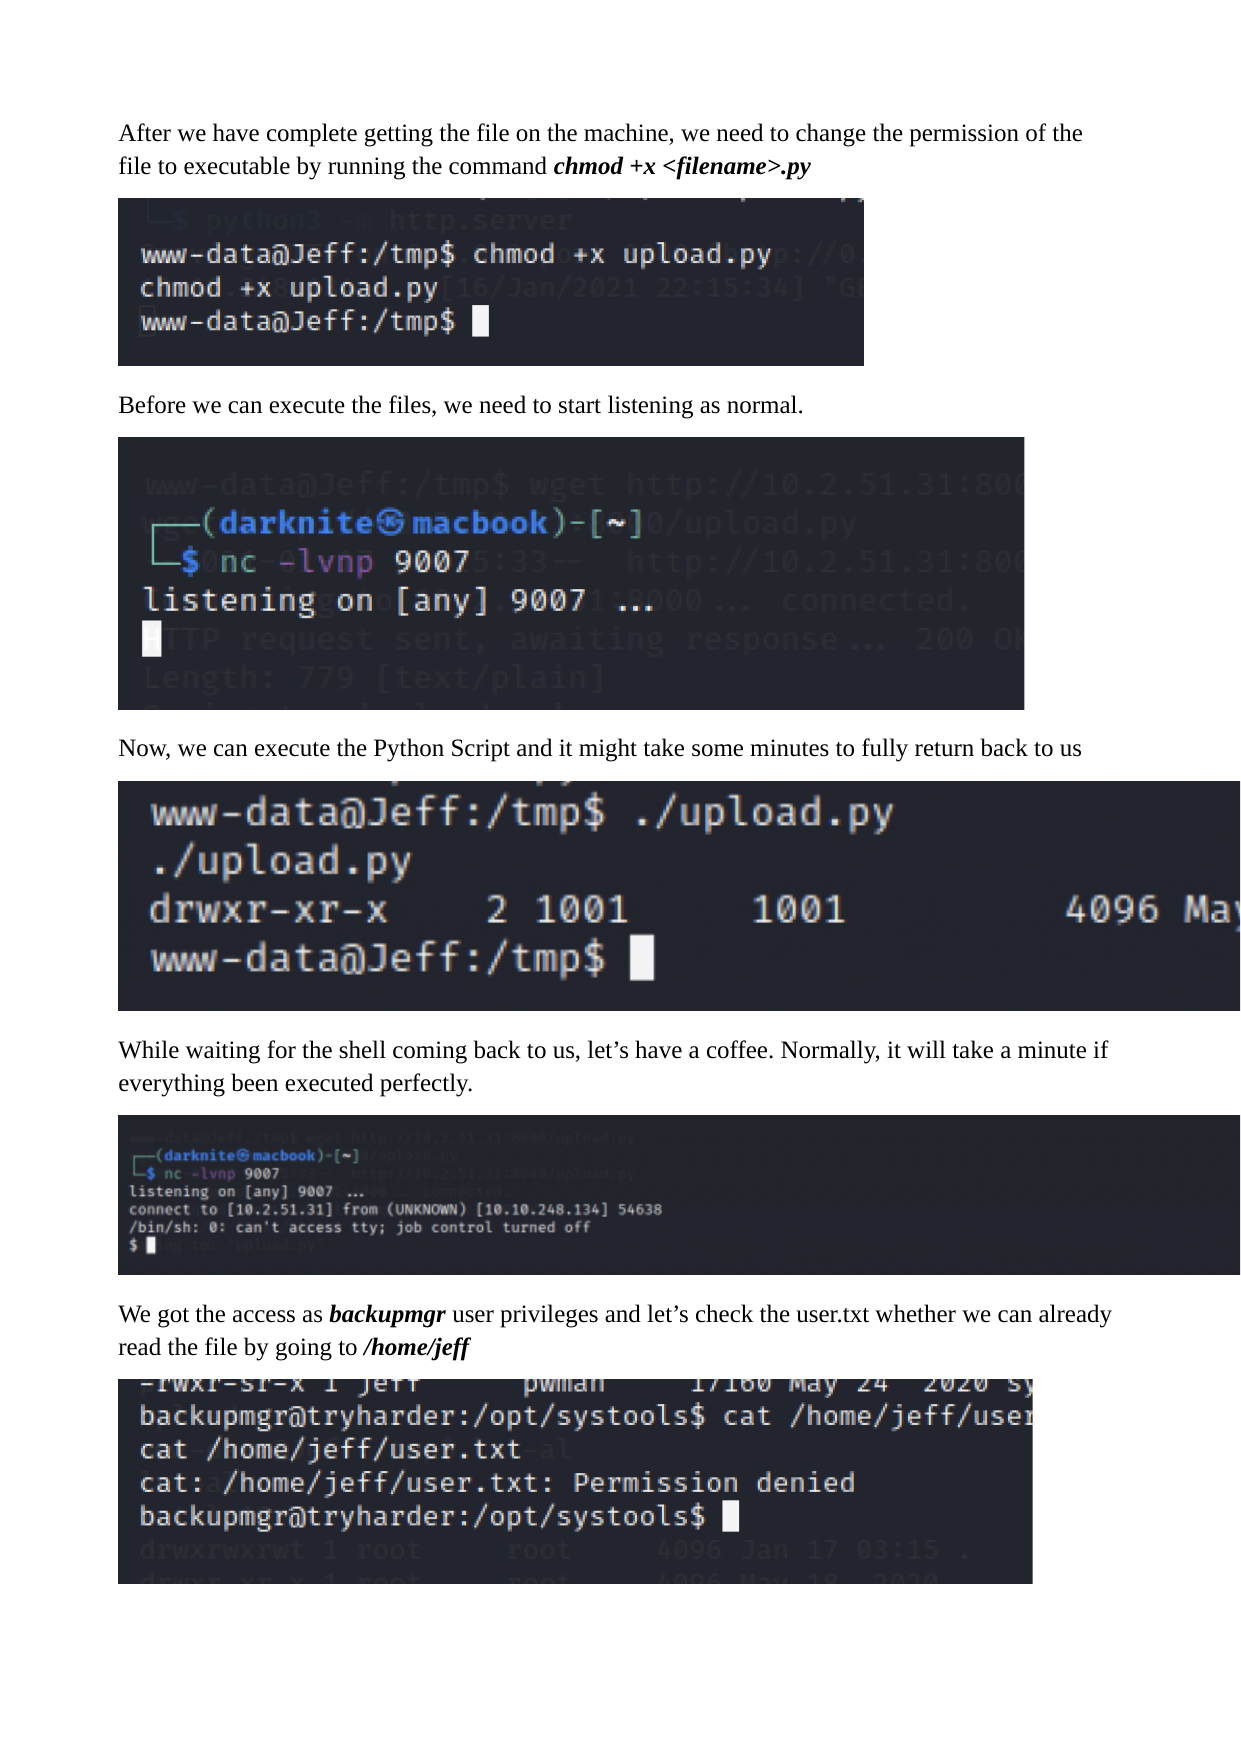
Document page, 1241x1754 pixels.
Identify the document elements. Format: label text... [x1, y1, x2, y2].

picture [118, 781, 1241, 1011]
picture [118, 1379, 1033, 1584]
picture [118, 437, 1025, 710]
text Now, we can execute the Python Script and it might take some minutes to fully return back to us [118, 733, 1122, 762]
text After we have complete getting the file on the machine, we need to change the permission of the file to executable by running the command chmod +x <filename>.py [118, 118, 1122, 180]
text We got the access as backupmgr user privileges and let’s check the user.txt whether we can already read the file by going to /home/jeff [118, 1299, 1122, 1361]
text While waiting for the shell coming back to us, let’s have a coffee. Normally, it will take a minute if everything been executed perfectly. [118, 1035, 1122, 1097]
picture [118, 1115, 1241, 1275]
picture [118, 198, 864, 366]
text Before we can execute the files, we need to start listening as normal. [118, 390, 1122, 418]
